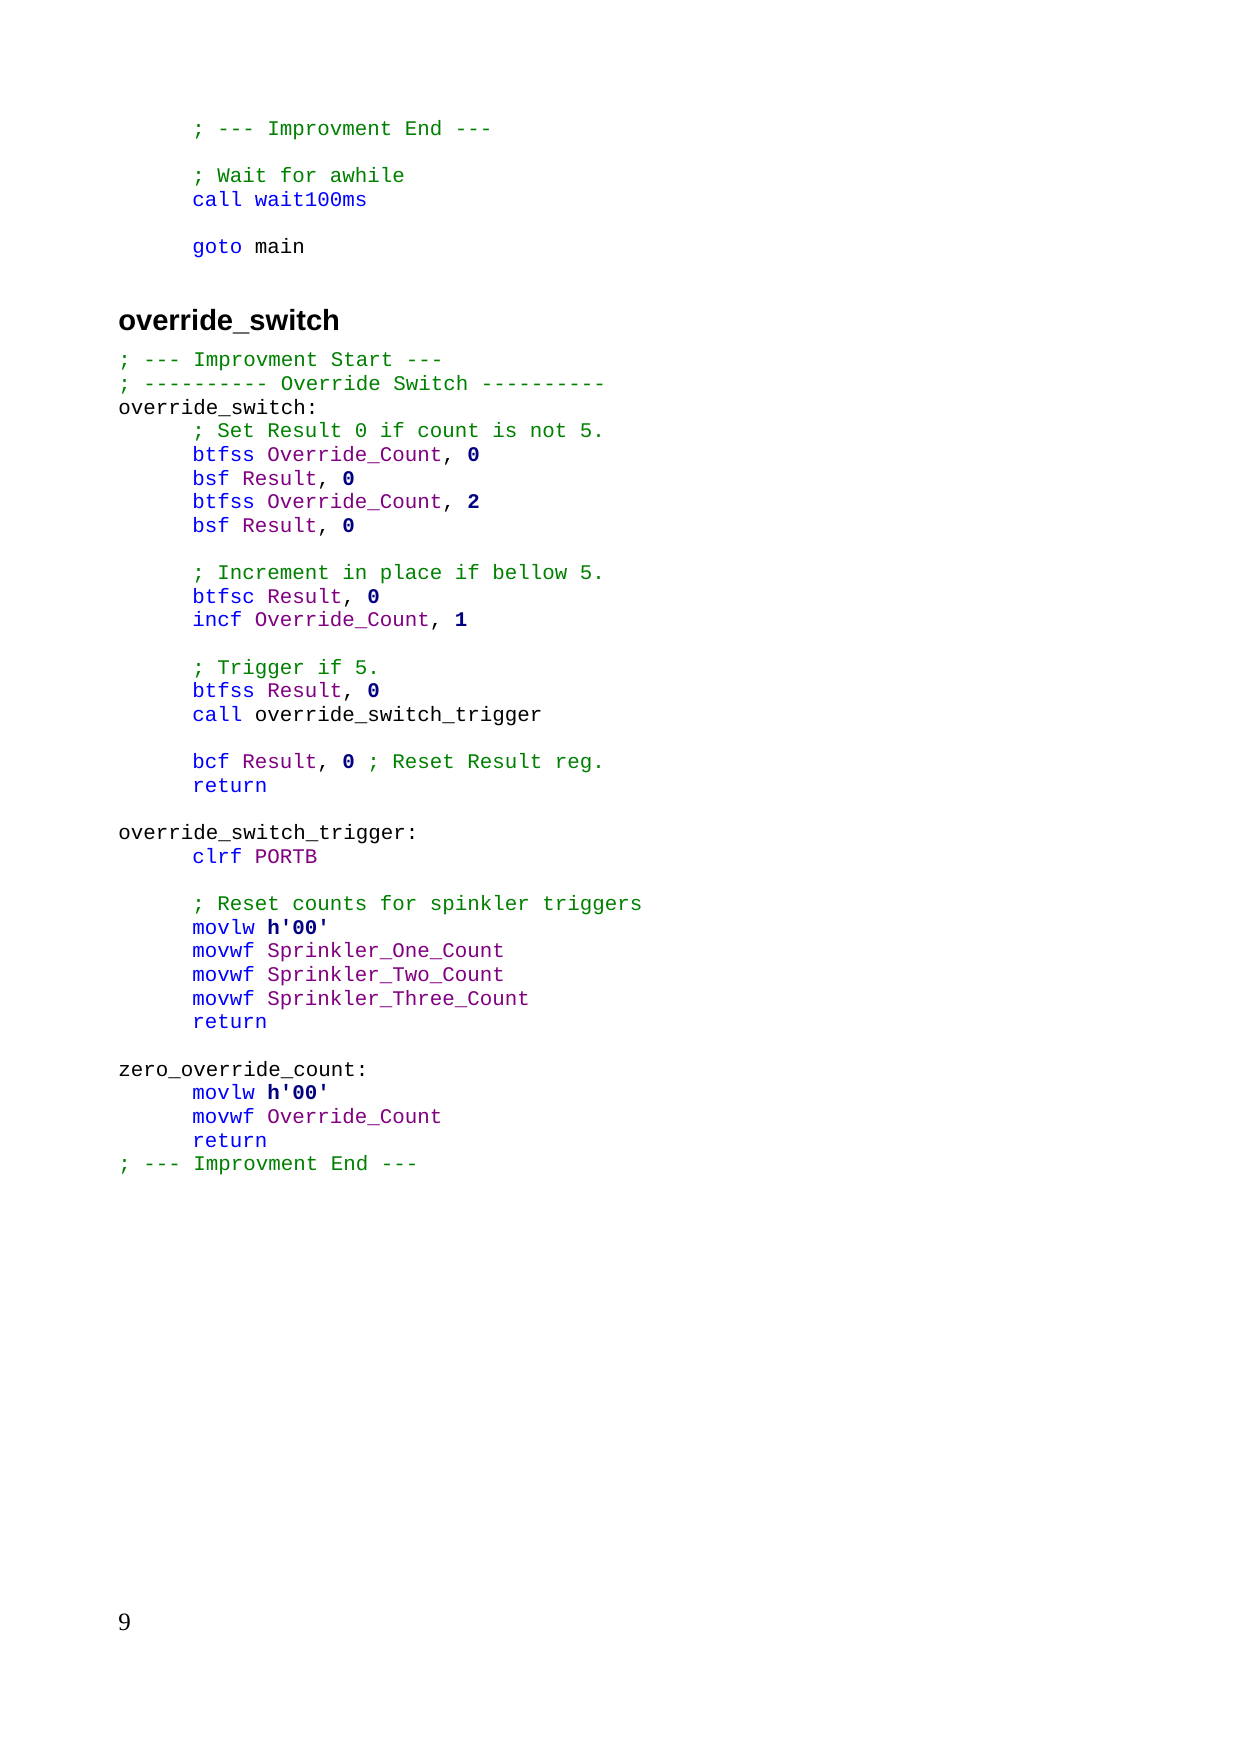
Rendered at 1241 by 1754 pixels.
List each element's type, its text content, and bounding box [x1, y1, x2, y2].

text ; ---------- Override Switch ---------- [118, 373, 1122, 397]
text ; Set Result 0 if count is not 5. [118, 420, 1122, 444]
text clrf PORTB [118, 846, 1122, 869]
text bcf Result, 0 ; Reset Result reg. [118, 751, 1122, 775]
text ; Wait for awhile [118, 165, 1122, 189]
text ; Increment in place if bellow 5. [118, 562, 1122, 586]
text override_switch: [118, 397, 1122, 420]
text call wait100ms [118, 189, 1122, 213]
text override_switch_trigger: [118, 822, 1122, 846]
text movwf Sprinkler_Two_Count [118, 964, 1122, 988]
text return [118, 775, 1122, 799]
text bsf Result, 0 [118, 468, 1122, 491]
text return [118, 1011, 1122, 1035]
text movwf Sprinkler_Three_Count [118, 988, 1122, 1011]
text ; --- Improvment End --- [118, 118, 1122, 142]
text ; --- Improvment End --- [118, 1153, 1122, 1177]
text goto main [118, 236, 1122, 260]
text movlw h'00' [118, 917, 1122, 941]
subtitle override_switch [118, 303, 1122, 337]
text ; Reset counts for spinkler triggers [118, 893, 1122, 917]
text movwf Override_Count [118, 1106, 1122, 1130]
text btfsc Result, 0 [118, 586, 1122, 609]
text btfss Override_Count, 2 [118, 491, 1122, 515]
text btfss Result, 0 [118, 680, 1122, 704]
text btfss Override_Count, 0 [118, 444, 1122, 468]
text incf Override_Count, 1 [118, 609, 1122, 633]
text bsf Result, 0 [118, 515, 1122, 538]
text ; --- Improvment Start --- [118, 349, 1122, 373]
text return [118, 1130, 1122, 1153]
text ; Trigger if 5. [118, 657, 1122, 680]
text zero_override_count: [118, 1059, 1122, 1082]
text movwf Sprinkler_One_Count [118, 941, 1122, 964]
text call override_switch_trigger [118, 704, 1122, 728]
text movlw h'00' [118, 1082, 1122, 1106]
